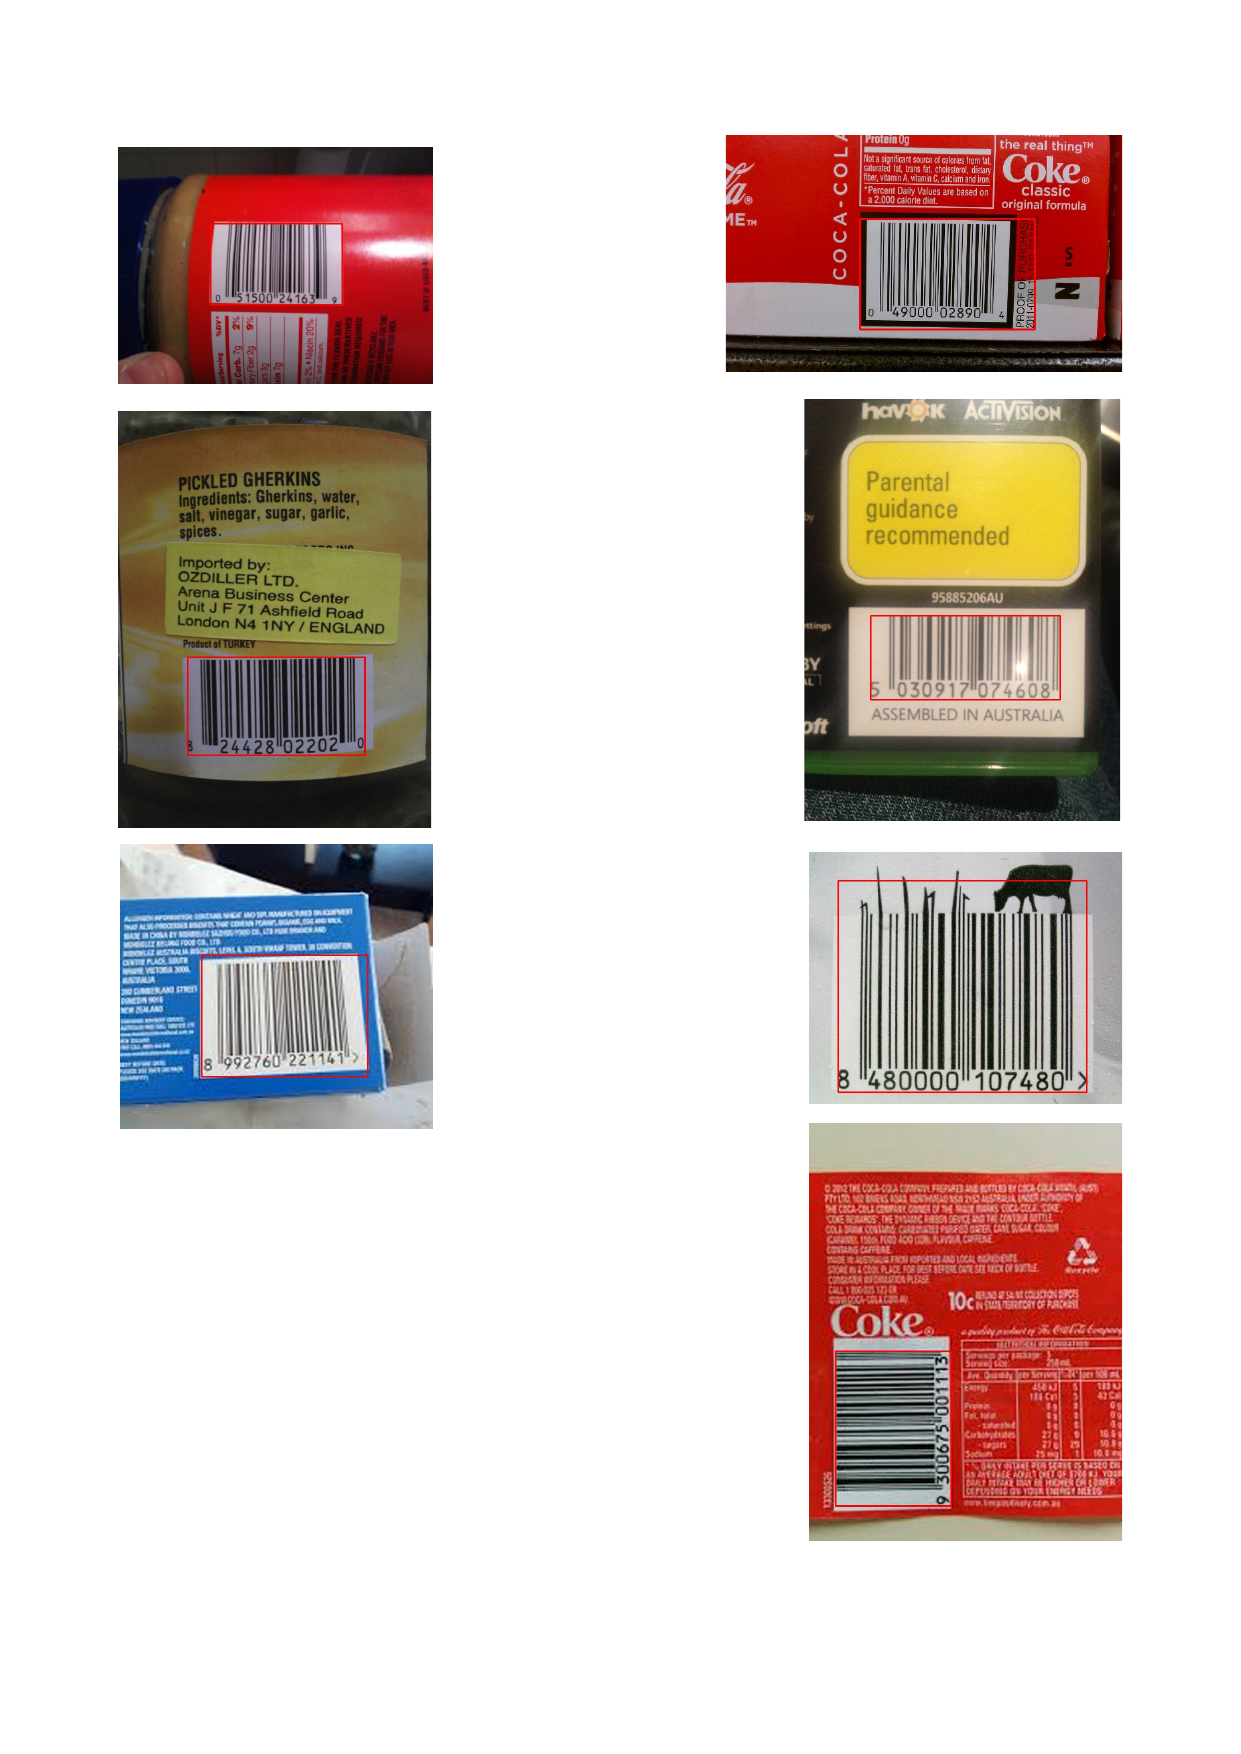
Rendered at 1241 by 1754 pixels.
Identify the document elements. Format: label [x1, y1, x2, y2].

picture [809, 1123, 1123, 1541]
picture [809, 852, 1123, 1104]
picture [118, 147, 433, 384]
picture [118, 411, 432, 828]
picture [120, 844, 433, 1129]
picture [804, 399, 1121, 821]
picture [725, 135, 1123, 372]
